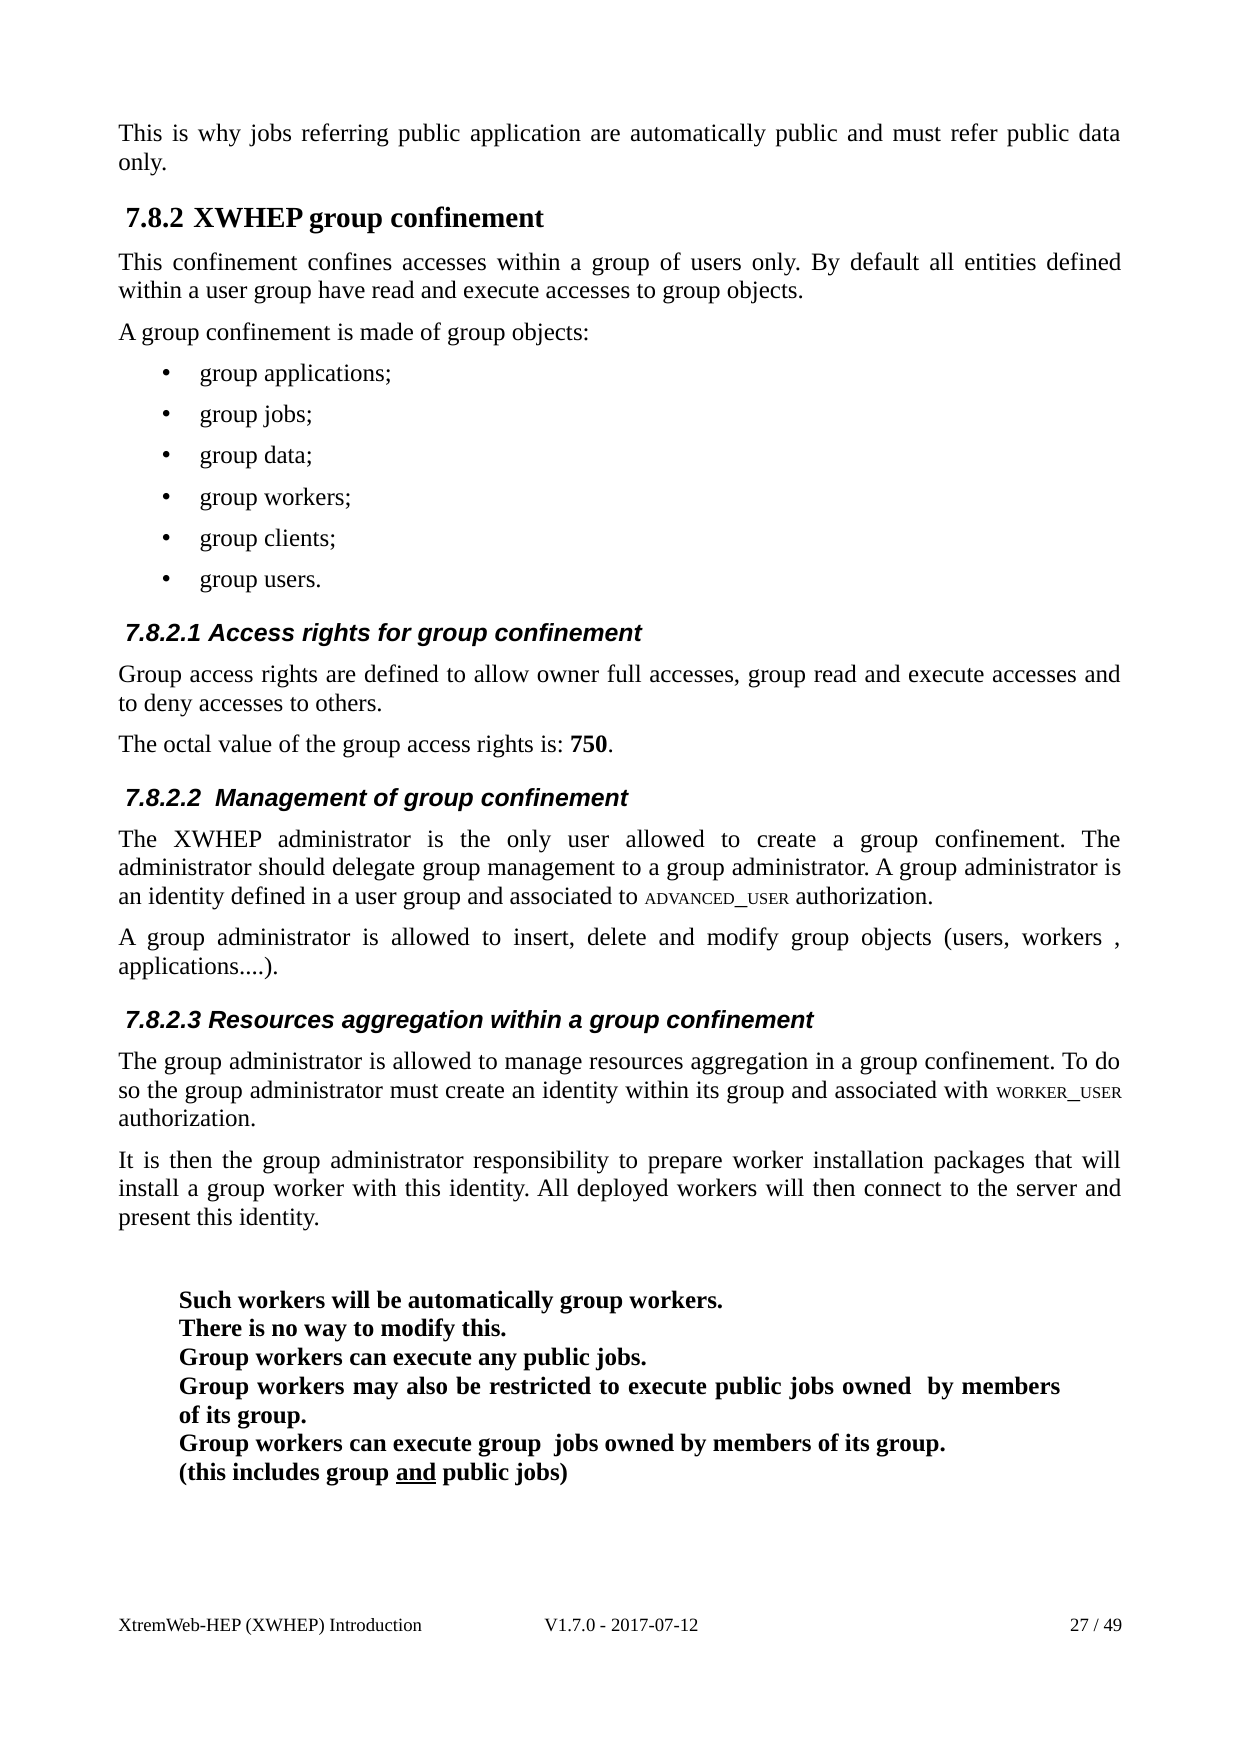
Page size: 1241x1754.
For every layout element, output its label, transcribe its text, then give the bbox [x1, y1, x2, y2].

text A group administrator is allowed to insert, delete and modify group objects (users, workers , applications....). [118, 922, 1122, 980]
list group workers; [162, 482, 1122, 510]
text Group workers may also be restricted to execute public jobs owned by members of its group. [179, 1371, 1061, 1428]
list group jobs; [162, 399, 1122, 428]
text This is why jobs referring public application are automatically public and must refer public data only. [118, 118, 1122, 176]
text The XWHEP administrator is the only user allowed to create a group confinement. The administrator should delegate group management to a group administrator. A group administrator is an identity defined in a user group and associated to advanced_user authorization. [118, 824, 1122, 910]
text Such workers will be automatically group workers. [179, 1285, 1061, 1313]
text Group workers can execute group jobs owned by members of its group. [179, 1428, 1061, 1457]
text Group access rights are defined to allow owner full accesses, group read and execute accesses and to deny accesses to others. [118, 659, 1122, 716]
list group applications; [162, 358, 1122, 387]
subtitle XWHEP group confinement [118, 201, 1122, 234]
subtitle Resources aggregation within a group confinement [118, 1005, 1122, 1033]
text The group administrator is allowed to manage resources aggregation in a group confinement. To do so the group administrator must create an identity within its group and associated with worker_user authorization. [118, 1046, 1122, 1132]
text There is no way to modify this. [179, 1313, 1061, 1342]
text A group confinement is made of group objects: [118, 317, 1122, 345]
list group data; [162, 440, 1122, 469]
subtitle Access rights for group confinement [118, 618, 1122, 646]
text Group workers can execute any public jobs. [179, 1342, 1061, 1371]
list group clients; [162, 523, 1122, 552]
list group users. [162, 564, 1122, 593]
text (this includes group and public jobs) [179, 1457, 1061, 1486]
text This confinement confines accesses within a group of users only. By default all entities defined within a user group have read and execute accesses to group objects. [118, 247, 1122, 304]
text The octal value of the group access rights is: 750. [118, 729, 1122, 758]
subtitle Management of group confinement [118, 783, 1122, 811]
text It is then the group administrator responsibility to prepare worker installation packages that will install a group worker with this identity. All deployed workers will then connect to the server and present this identity. [118, 1145, 1122, 1231]
